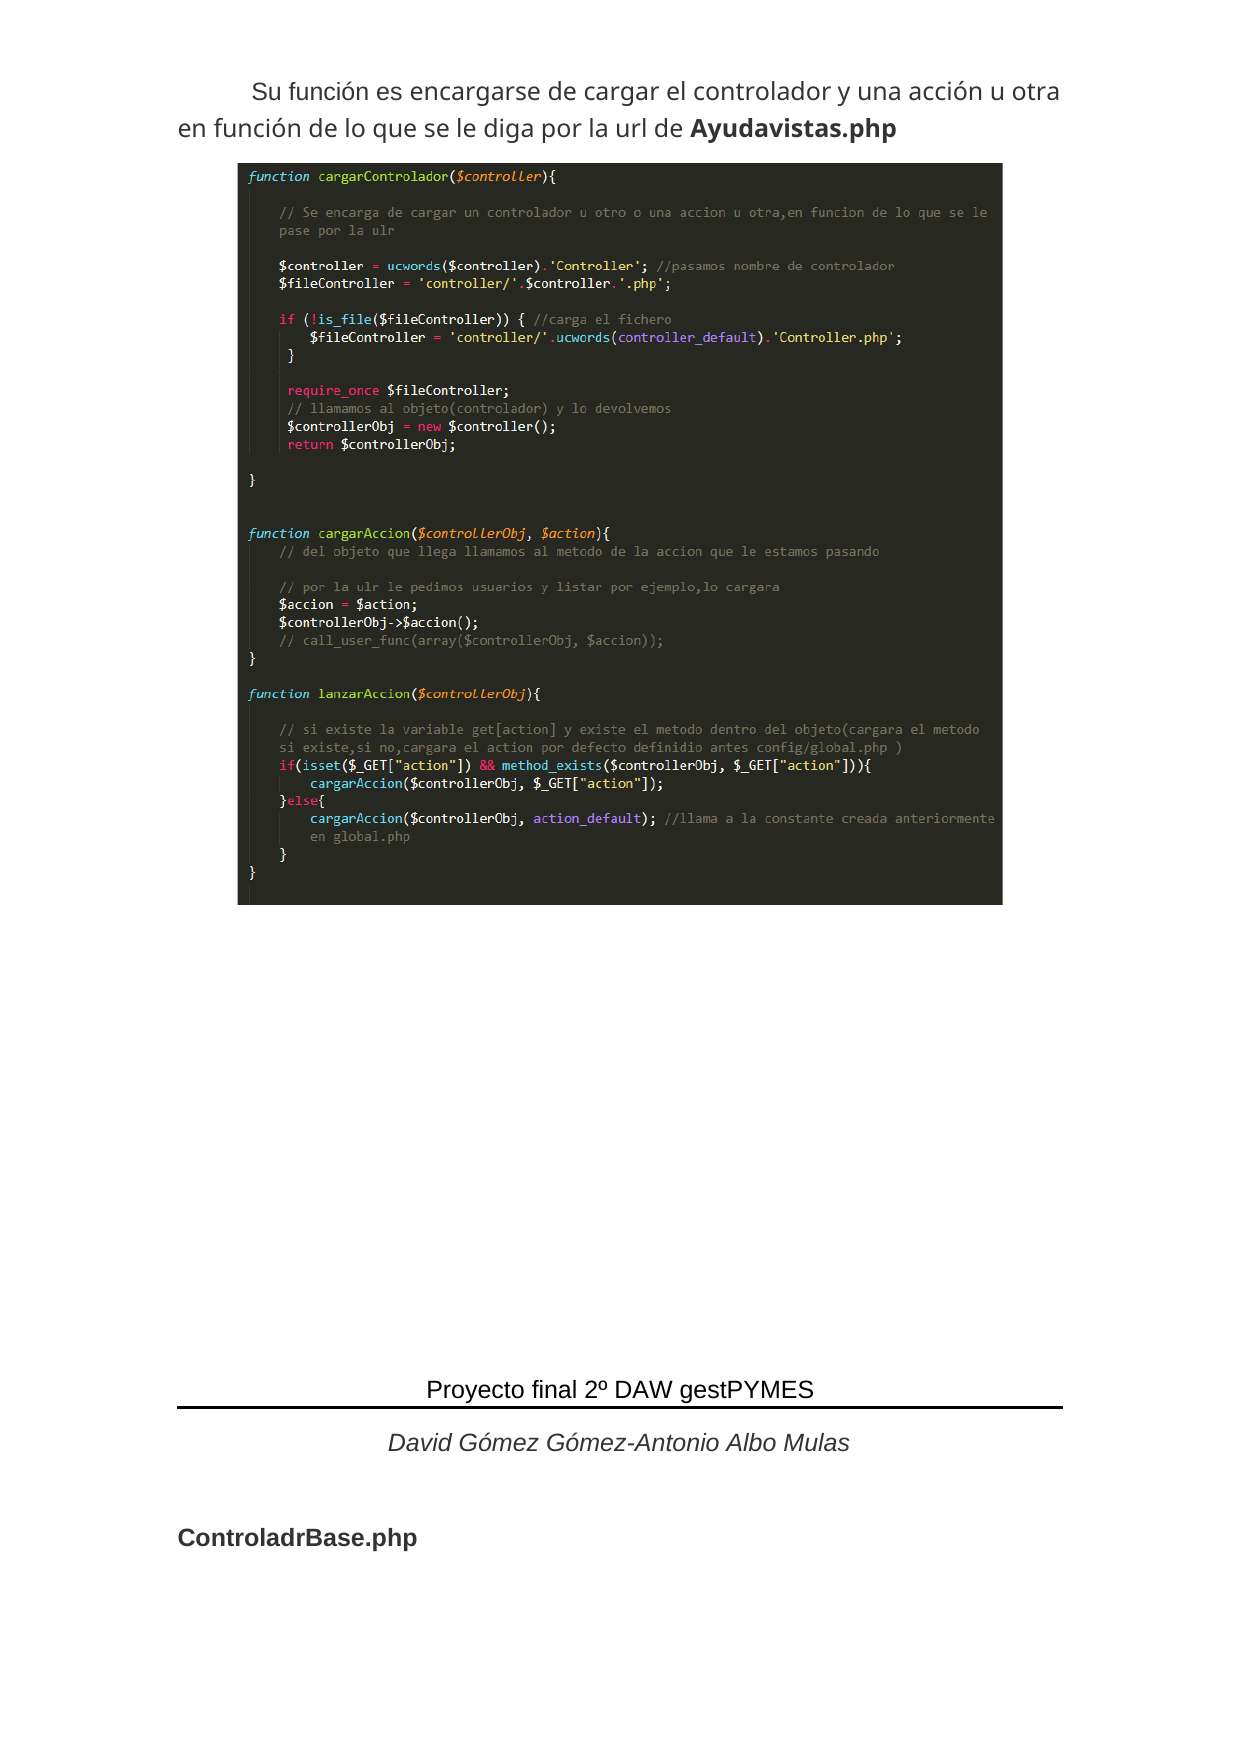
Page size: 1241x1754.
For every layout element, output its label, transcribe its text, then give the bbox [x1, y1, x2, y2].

text Proyecto final 2º DAW gestPYMES [177, 1375, 1063, 1406]
text ControladrBase.php [177, 1523, 1063, 1552]
text Su función es encargarse de cargar el controlador y una acción u otra en función de lo que se le diga por la url de Ayudavistas.php [177, 74, 1063, 144]
text David Gómez Gómez-Antonio Albo Mulas [177, 1428, 1063, 1457]
picture [237, 163, 1003, 905]
